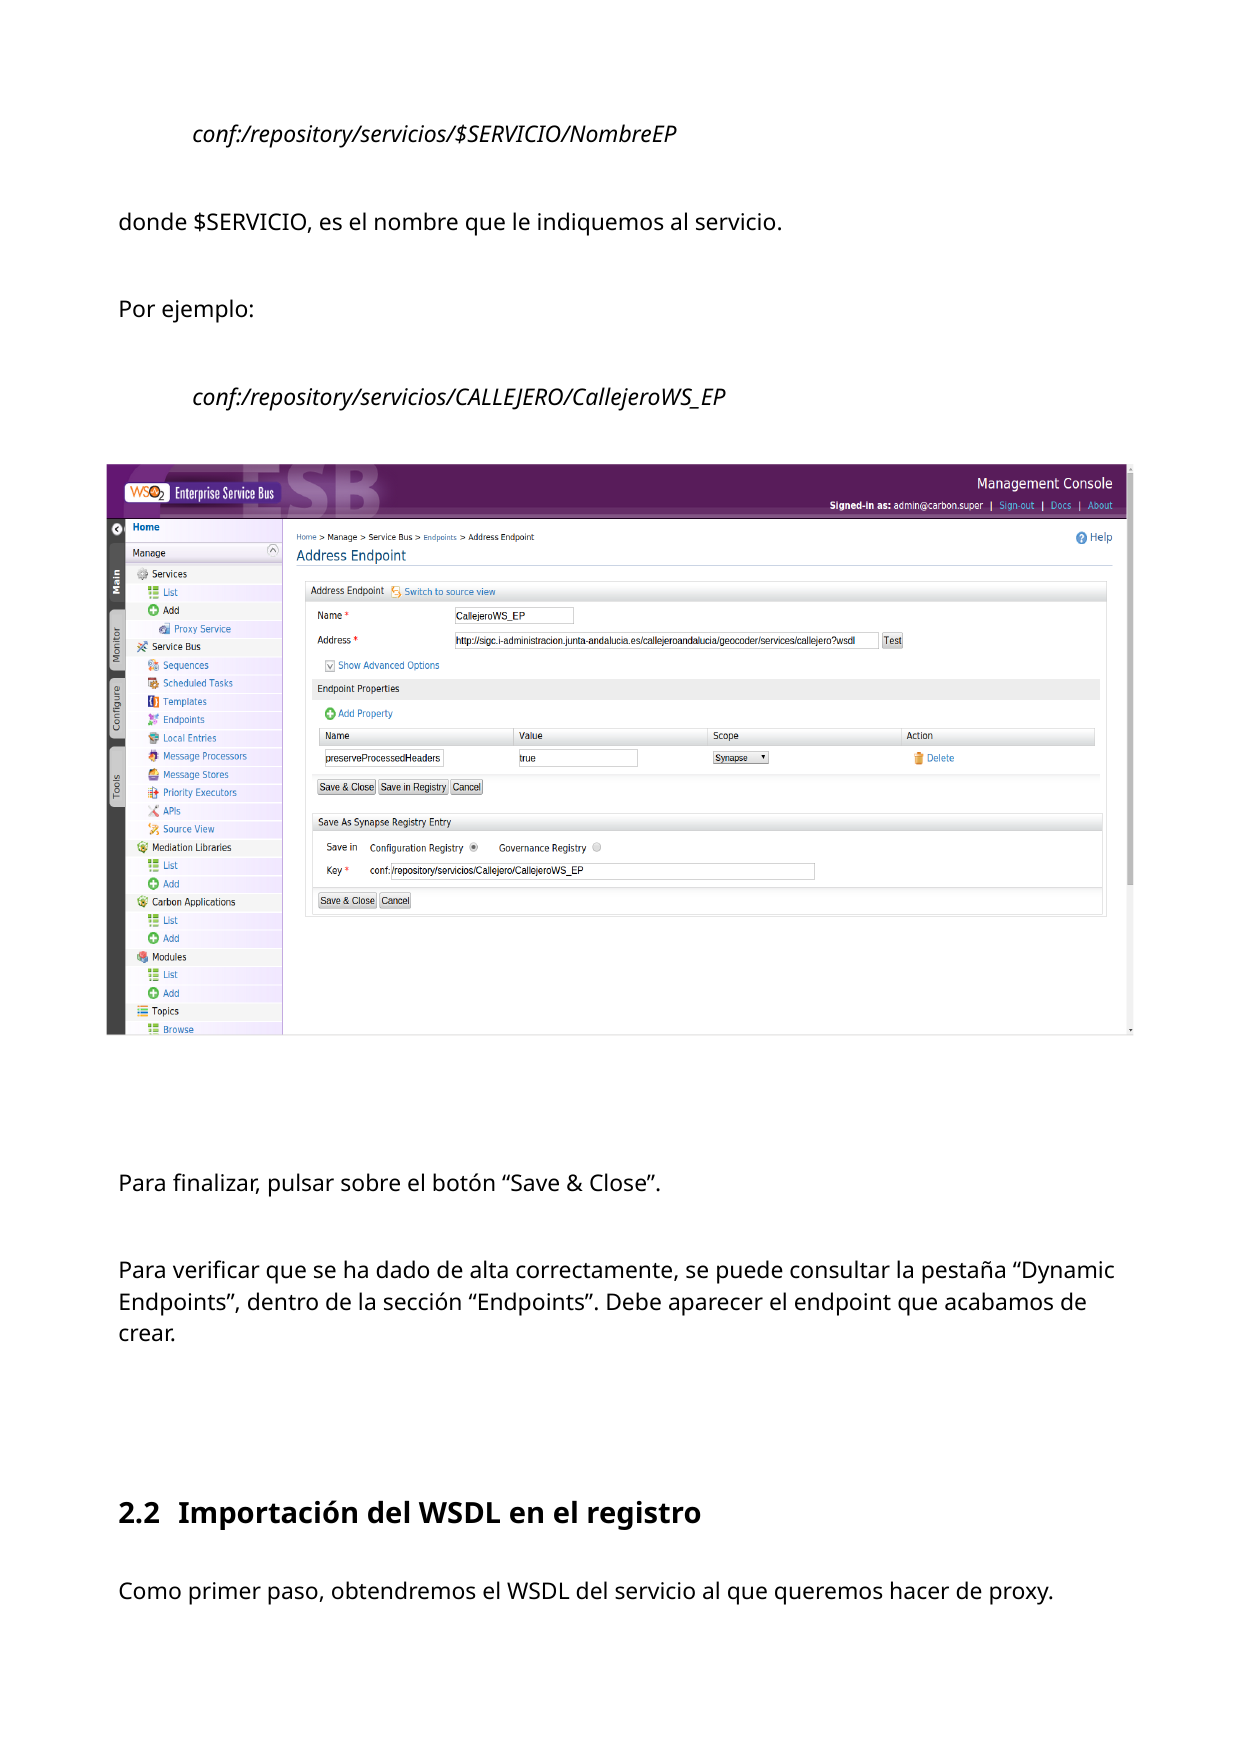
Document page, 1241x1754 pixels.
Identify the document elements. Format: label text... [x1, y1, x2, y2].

text Para finalizar, pulsar sobre el botón “Save & Close”. [118, 1167, 1122, 1198]
subtitle Importación del WSDL en el registro [118, 1492, 1122, 1532]
text donde $SERVICIO, es el nombre que le indiquemos al servicio. [118, 206, 1122, 237]
text conf:/repository/servicios/$SERVICIO/NombreEP [192, 118, 1122, 149]
text Para verificar que se ha dado de alta correctamente, se puede consultar la pestaña “Dynamic Endpoints”, dentro de la sección “Endpoints”. Debe aparecer el endpoint que acabamos de crear. [118, 1254, 1122, 1348]
text conf:/repository/servicios/CALLEJERO/CallejeroWS_EP [192, 381, 1122, 412]
picture [106, 464, 1134, 1036]
text Como primer paso, obtendremos el WSDL del servicio al que queremos hacer de proxy. [118, 1575, 1122, 1607]
text Por ejemplo: [118, 293, 1122, 324]
